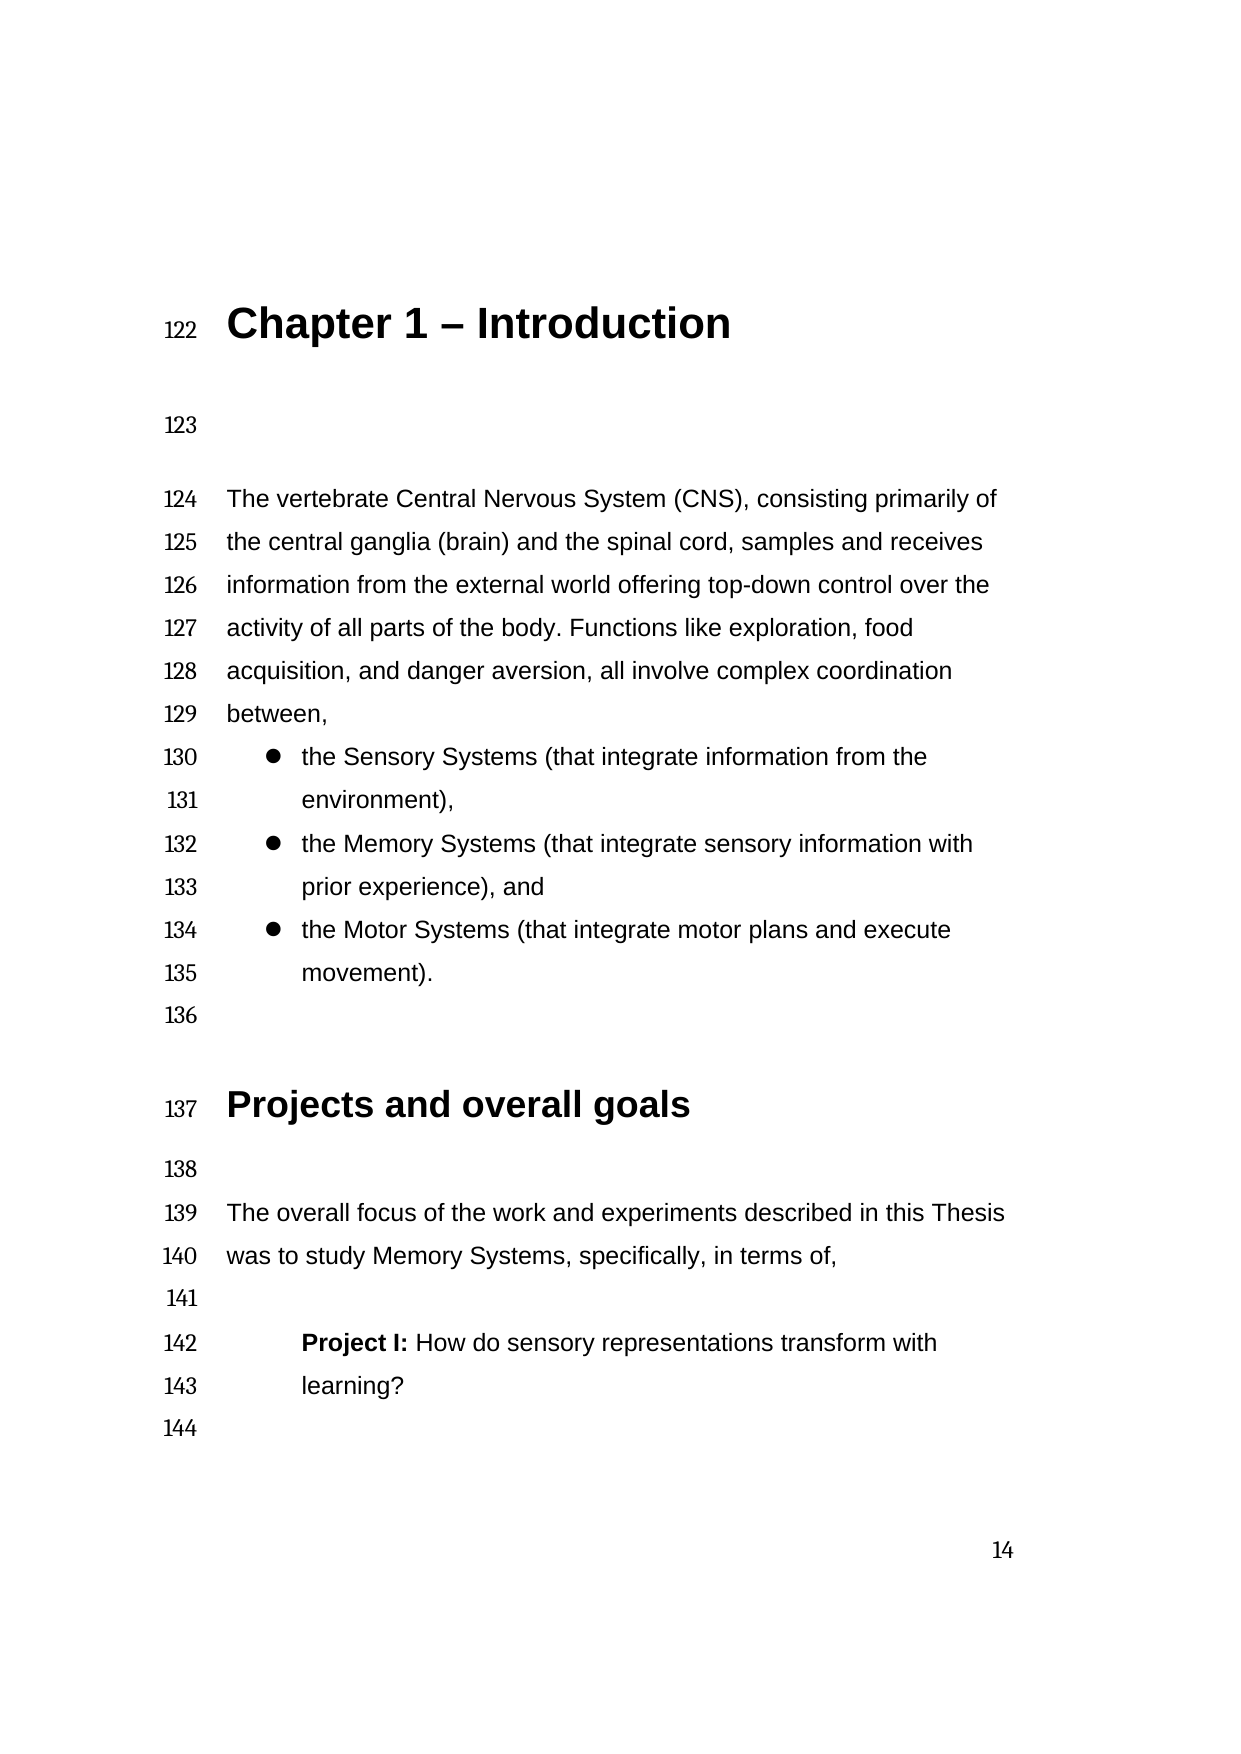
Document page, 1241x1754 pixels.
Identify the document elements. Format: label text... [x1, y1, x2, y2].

text The overall focus of the work and experiments described in this Thesis was to study Memory Systems, specifically, in terms of, [226, 1198, 1014, 1270]
list the Motor Systems (that integrate motor plans and execute movement). [264, 915, 1014, 987]
text Project I: How do sensory representations transform with learning? [301, 1327, 1014, 1399]
list the Memory Systems (that integrate sensory information with prior experience), and [264, 829, 1014, 901]
list the Sensory Systems (that integrate information from the environment), [264, 742, 1014, 814]
subtitle Projects and overall goals [226, 1082, 1014, 1125]
text The vertebrate Central Nervous System (CNS), consisting primarily of the central ganglia (brain) and the spinal cord, samples and receives information from the external world offering top-down control over the activity of all parts of the body. Functions like exploration, food acquisition, and danger aversion, all involve complex coordination between, [226, 483, 1014, 728]
subtitle Chapter 1 – Introduction [226, 298, 1014, 348]
